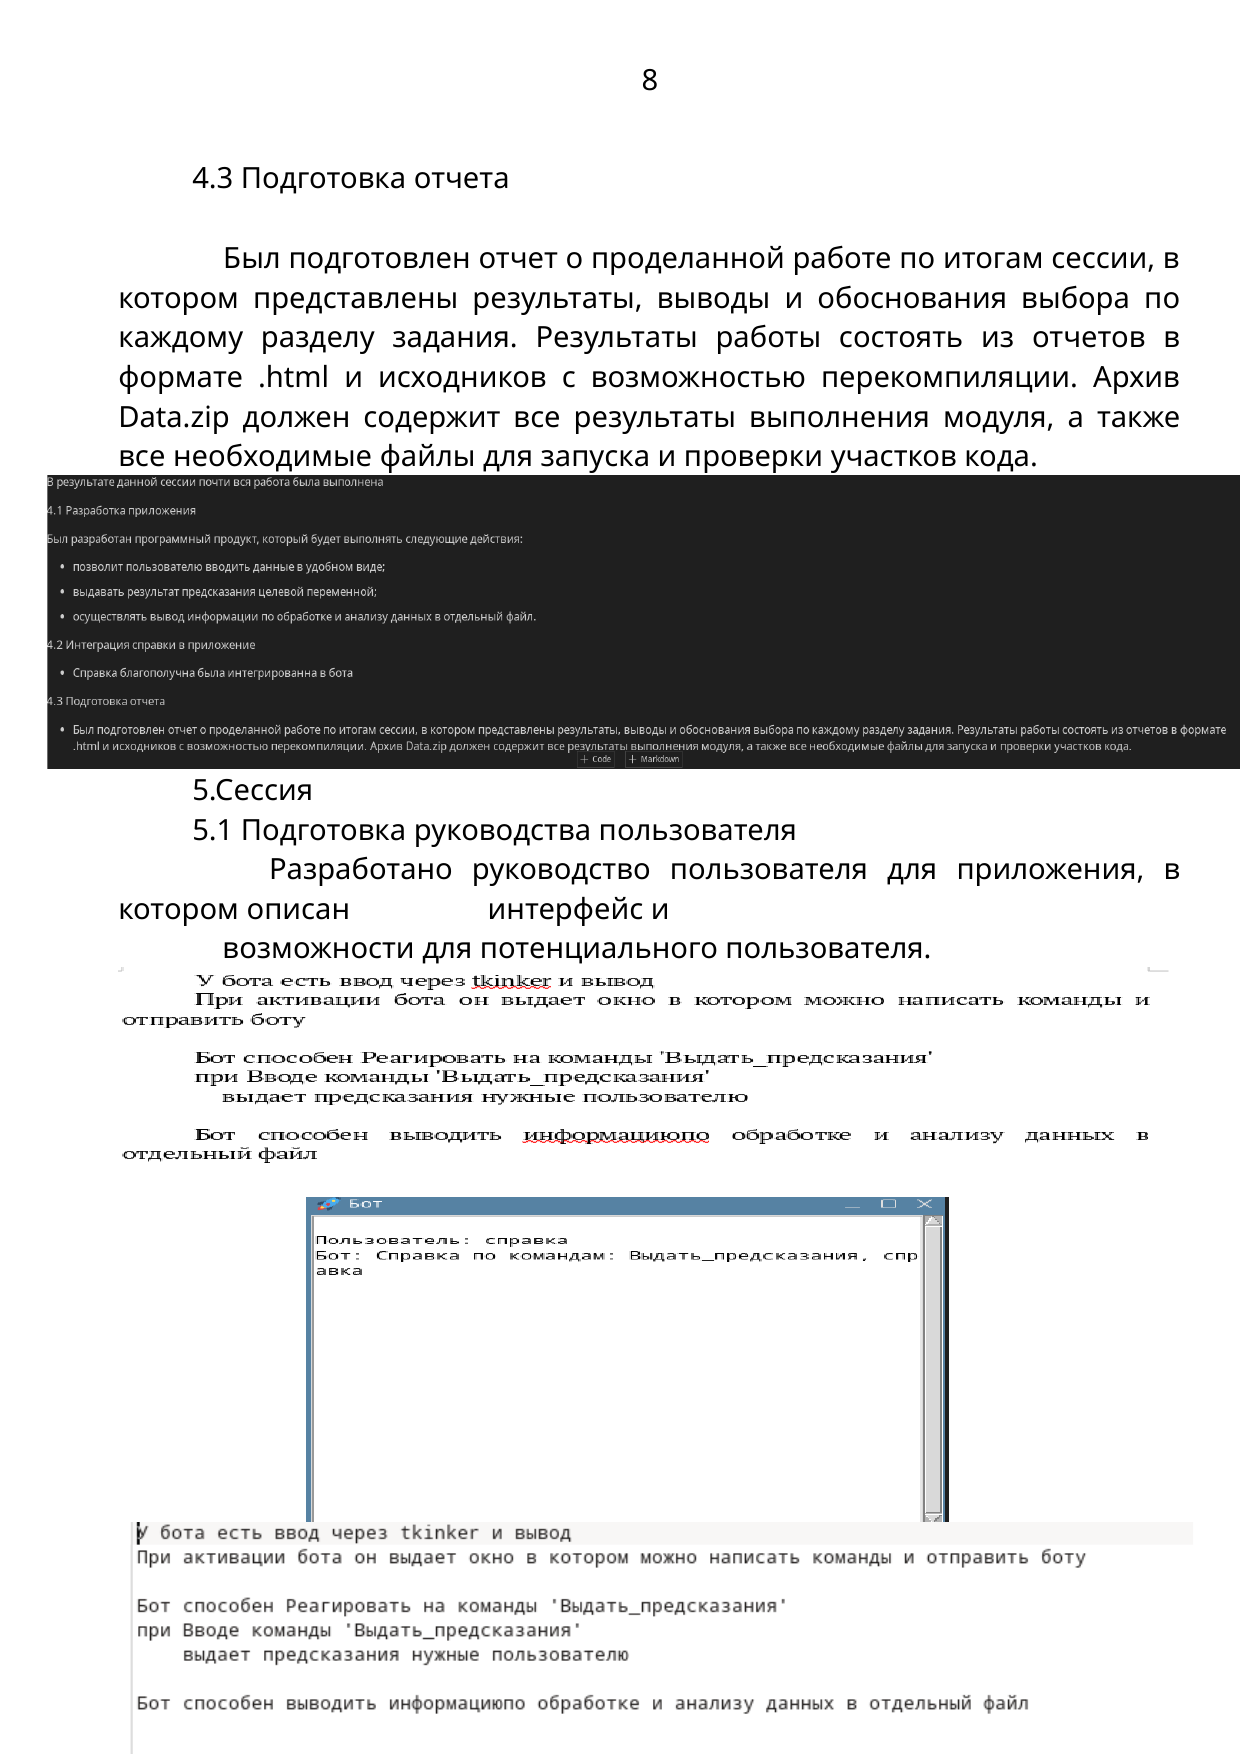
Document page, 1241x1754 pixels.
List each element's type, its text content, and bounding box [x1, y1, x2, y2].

text Разработано руководство пользователя для приложения, в котором описан интерфейс и [118, 848, 1181, 928]
text 5.Сессия [118, 769, 1181, 809]
picture [47, 475, 1240, 769]
text 4.3 Подготовка отчета [118, 158, 1181, 197]
picture [118, 967, 1194, 1754]
text возможности для потенциального пользователя. [118, 928, 1181, 967]
text 5.1 Подготовка руководства пользователя [118, 809, 1181, 848]
text Был подготовлен отчет о проделанной работе по итогам сессии, в котором представлены результаты, выводы и обоснования выбора по каждому разделу задания. Результаты работы состоять из отчетов в формате .html и исходников с возможностью перекомпиляции. Архив Data.zip должен содержит все результаты выполнения модуля, а также все необходимые файлы для запуска и проверки участков кода. [118, 237, 1181, 475]
